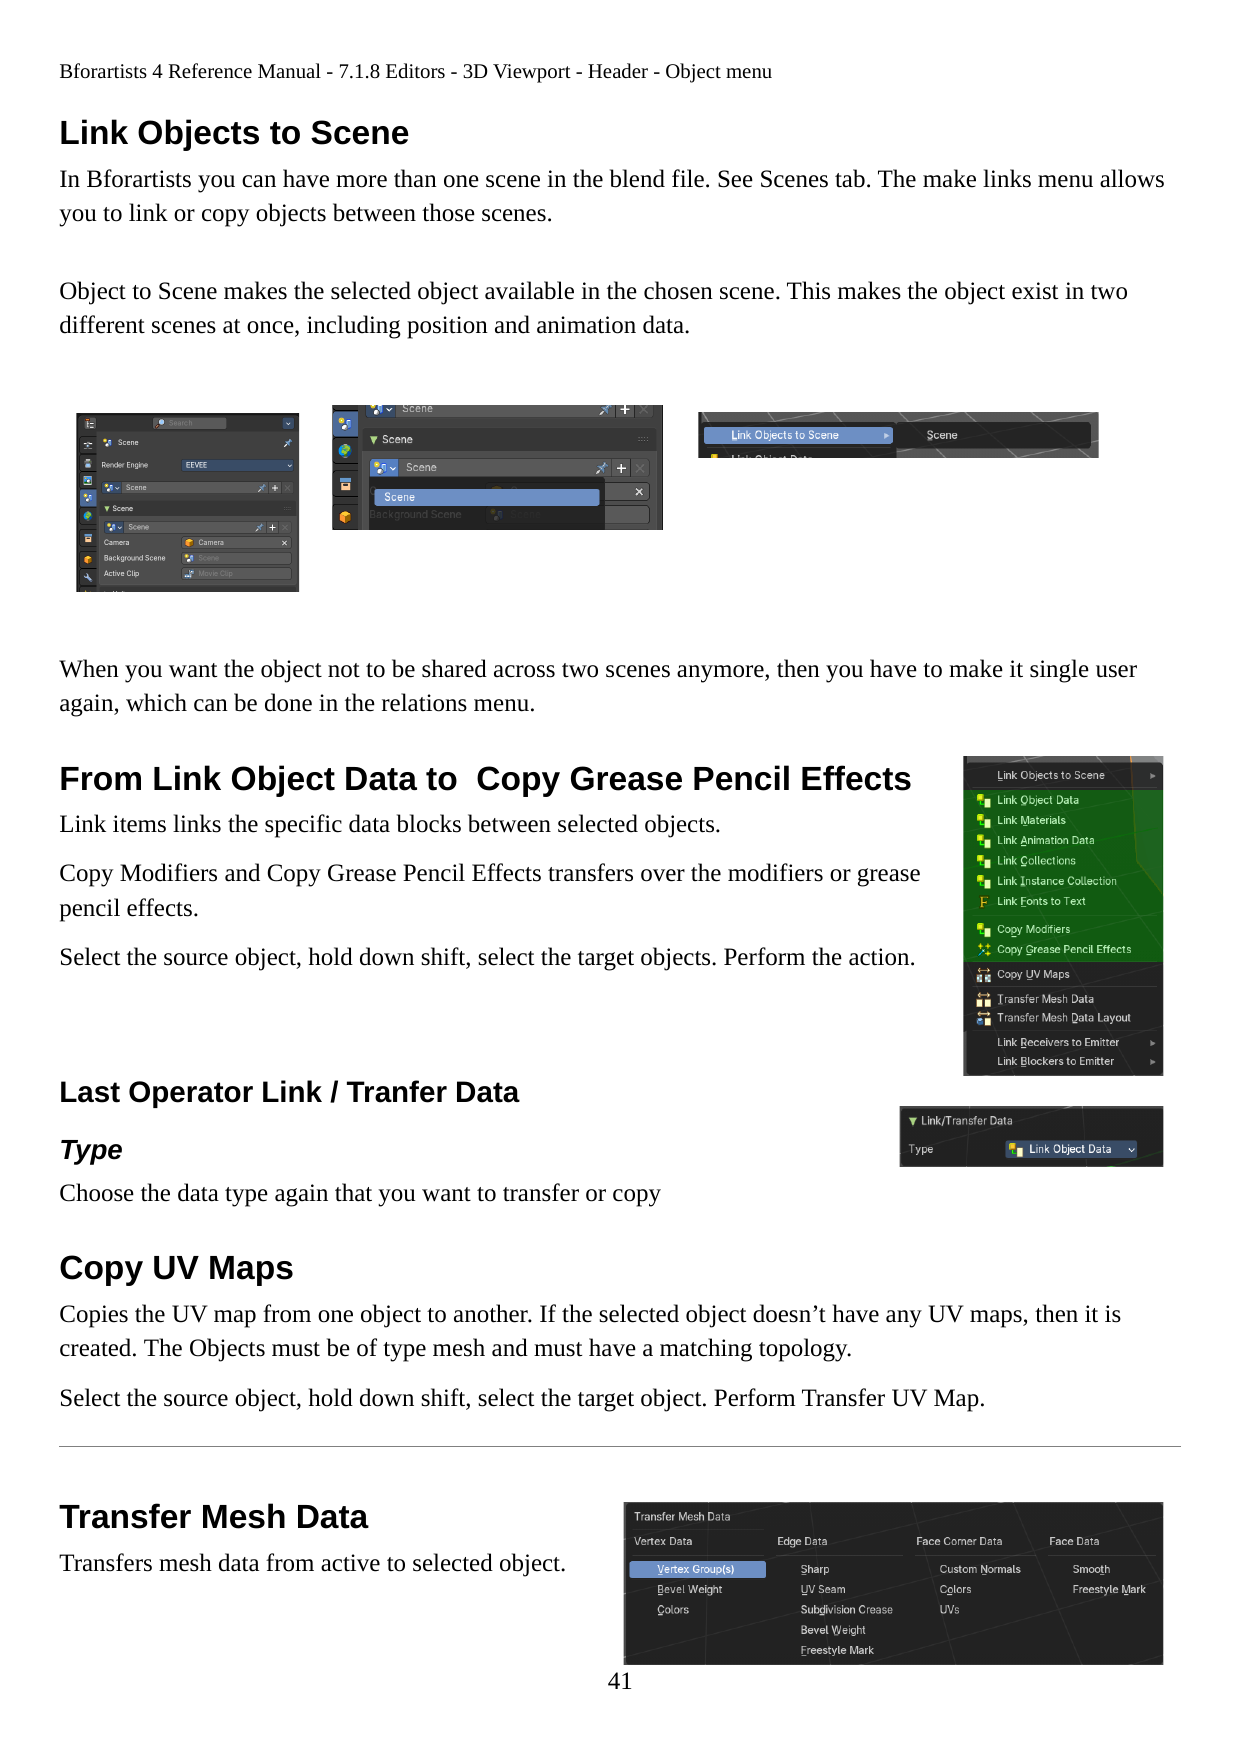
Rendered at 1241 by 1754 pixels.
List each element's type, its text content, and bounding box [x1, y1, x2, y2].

subtitle Last Operator Link / Tranfer Data [59, 1075, 1181, 1109]
picture [332, 405, 663, 530]
text Object to Scene makes the selected object available in the chosen scene. This makes the object exist in two different scenes at once, including position and animation data. [59, 276, 1181, 339]
picture [963, 756, 1164, 1076]
text Transfers mesh data from active to selected object. [59, 1548, 623, 1577]
subtitle [1164, 1134, 1181, 1166]
subtitle Copy UV Maps [59, 1248, 1181, 1287]
picture [899, 1106, 1164, 1167]
subtitle From Link Object Data to Copy Grease Pencil Effects [59, 758, 963, 797]
subtitle Transfer Mesh Data [59, 1497, 1181, 1535]
text Select the source object, hold down shift, select the target object. Perform Transfer UV Map. [59, 1383, 1181, 1411]
text Select the source object, hold down shift, select the target objects. Perform the action. [59, 942, 963, 1040]
text Choose the data type again that you want to transfer or copy [59, 1178, 1181, 1207]
picture [698, 412, 1099, 458]
text Link items links the specific data blocks between selected objects. [59, 809, 963, 838]
text Copies the UV map from one object to another. If the selected object doesn’t have any UV maps, then it is created. The Objects must be of type mesh and must have a matching topology. [59, 1299, 1181, 1362]
subtitle Type [59, 1134, 899, 1166]
text Copy Modifiers and Copy Grease Pencil Effects transfers over the modifiers or grease pencil effects. [59, 858, 963, 922]
picture [76, 413, 300, 592]
text In Bforartists you can have more than one scene in the blend file. See Scenes tab. The make links menu allows you to link or copy objects between those scenes. [59, 164, 1181, 227]
text When you want the object not to be shared across two scenes anymore, then you have to make it single user again, which can be done in the relations menu. [59, 654, 1181, 717]
subtitle Link Objects to Scene [59, 113, 1181, 151]
picture [623, 1502, 1164, 1665]
